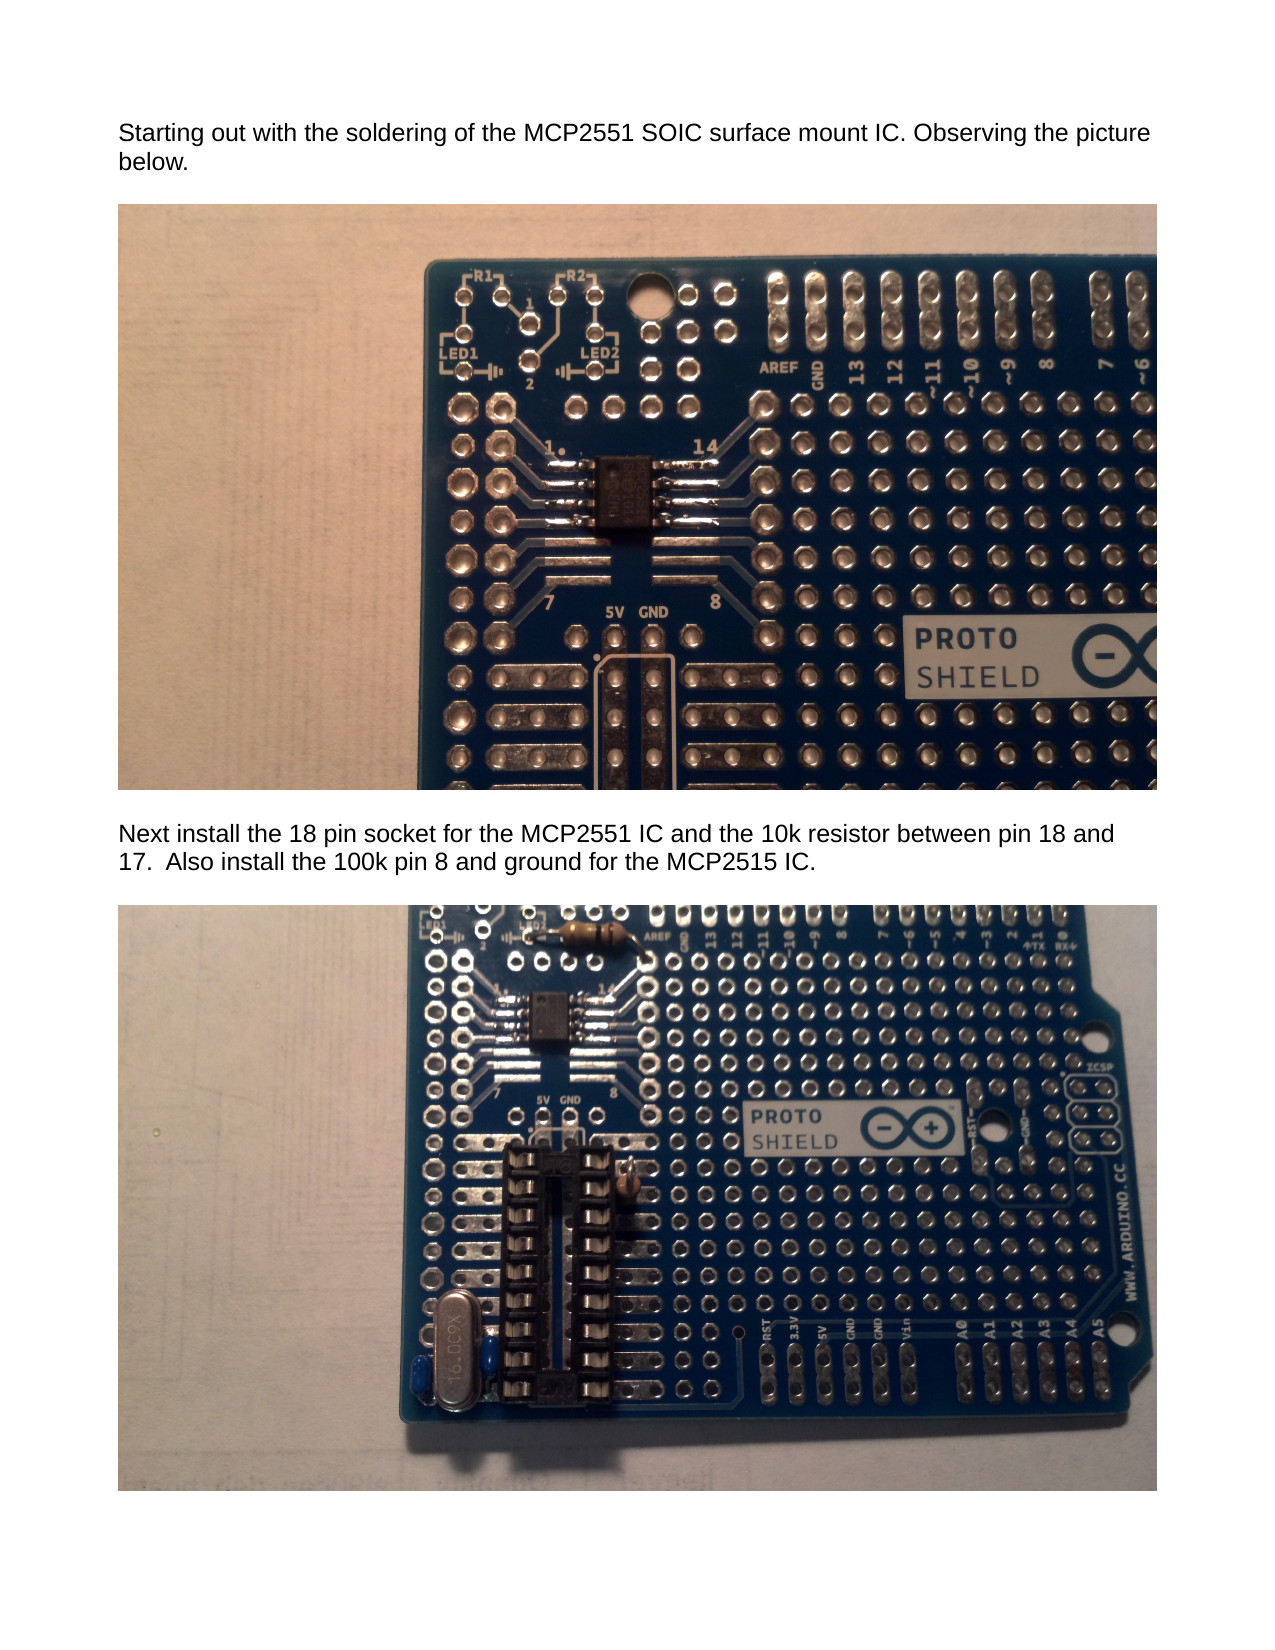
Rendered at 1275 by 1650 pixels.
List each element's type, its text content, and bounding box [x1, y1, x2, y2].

text Next install the 18 pin socket for the MCP2551 IC and the 10k resistor between pin 18 and 17. Also install the 100k pin 8 and ground for the MCP2515 IC. [118, 819, 1157, 876]
picture [118, 905, 1157, 1491]
picture [118, 204, 1157, 790]
text Starting out with the soldering of the MCP2551 SOIC surface mount IC. Observing the picture below. [118, 118, 1157, 176]
